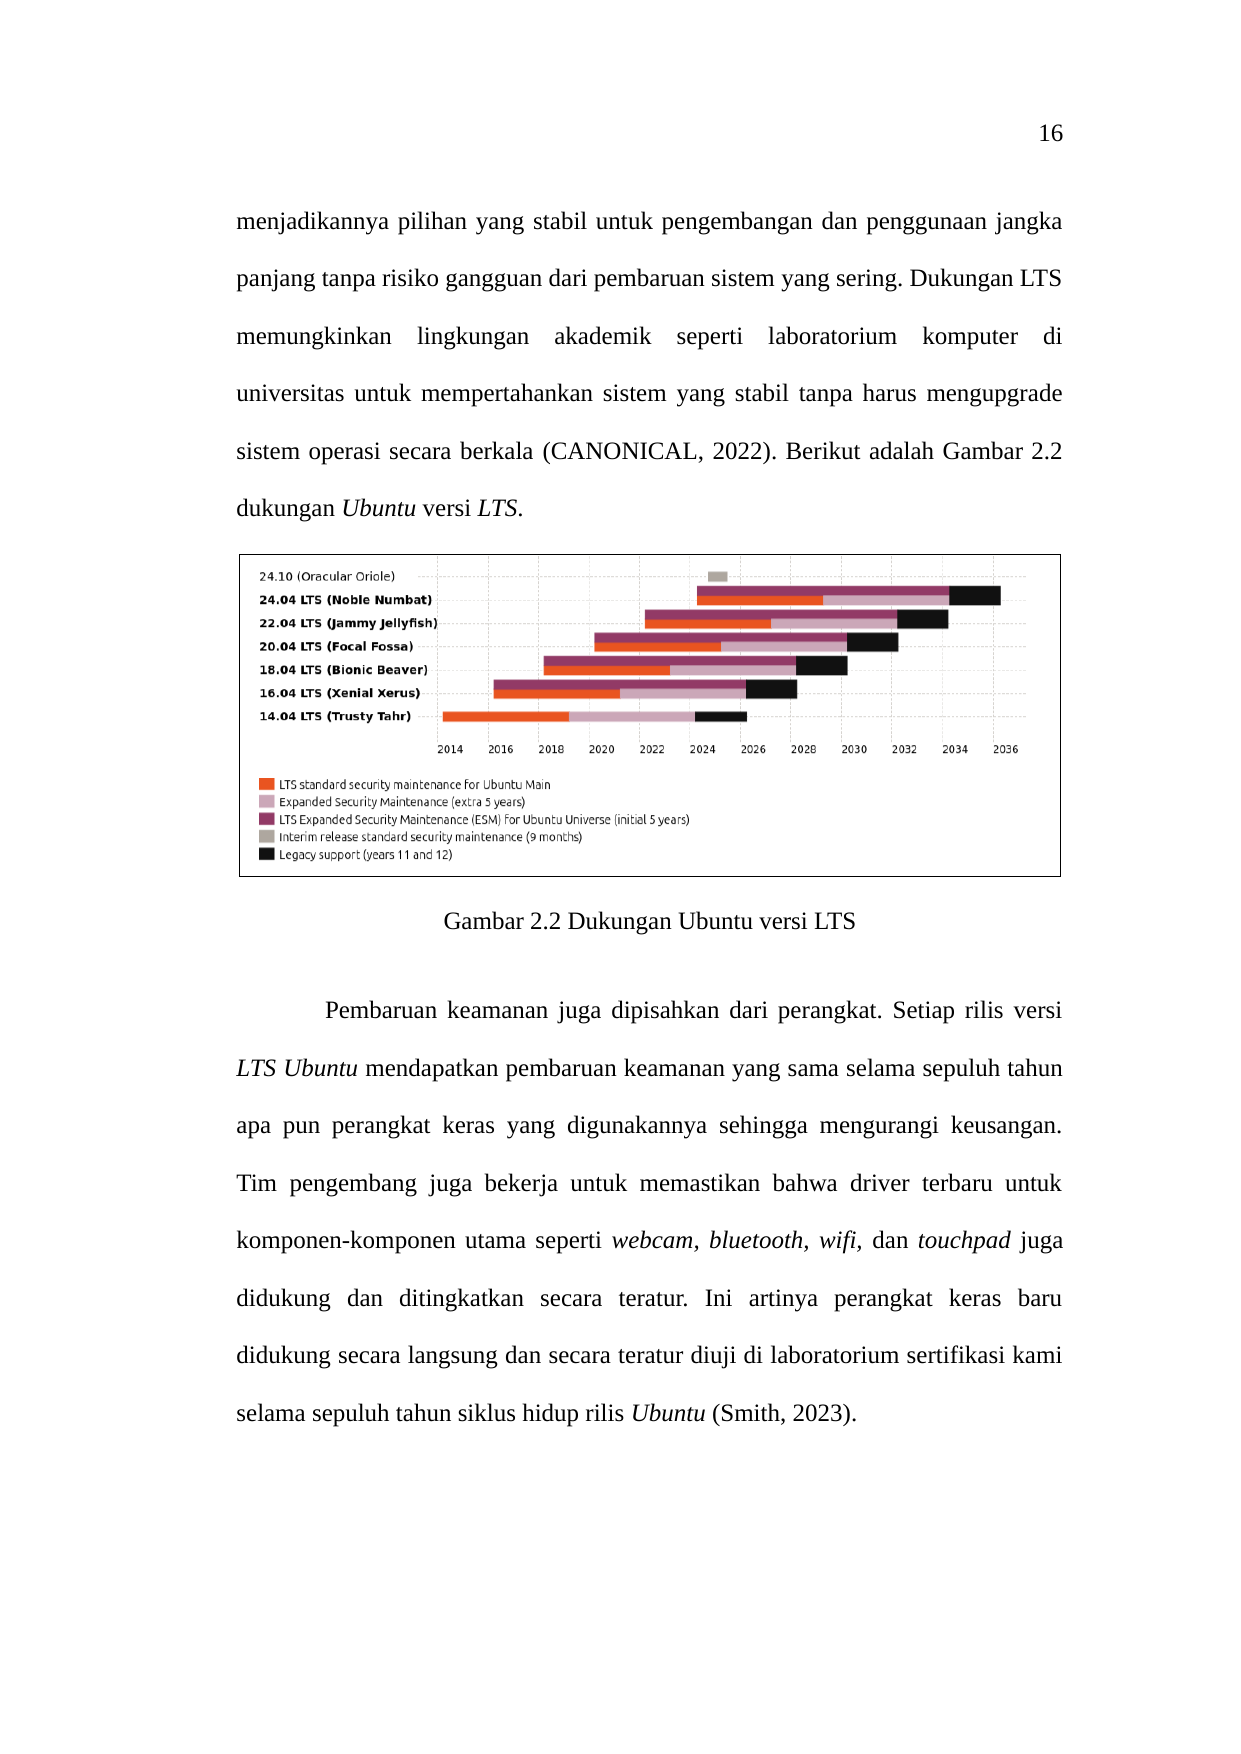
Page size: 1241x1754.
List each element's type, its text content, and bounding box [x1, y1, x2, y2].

text Gambar 2.2 Dukungan Ubuntu versi LTS [239, 877, 1060, 935]
picture [242, 556, 1058, 874]
text menjadikannya pilihan yang stabil untuk pengembangan dan penggunaan jangka panjang tanpa risiko gangguan dari pembaruan sistem yang sering. Dukungan LTS memungkinkan lingkungan akademik seperti laboratorium komputer di universitas untuk mempertahankan sistem yang stabil tanpa harus mengupgrade sistem operasi secara berkala (CANONICAL, 2022)⁠. Berikut adalah Gambar 2.2 dukungan Ubuntu versi LTS. [236, 206, 1063, 522]
text Pembaruan keamanan juga dipisahkan dari perangkat. Setiap rilis versi LTS Ubuntu mendapatkan pembaruan keamanan yang sama selama sepuluh tahun apa pun perangkat keras yang digunakannya sehingga mengurangi keusangan. Tim pengembang juga bekerja untuk memastikan bahwa driver terbaru untuk komponen-komponen utama seperti webcam, bluetooth, wifi, dan touchpad juga didukung dan ditingkatkan secara teratur. Ini artinya perangkat keras baru didukung secara langsung dan secara teratur diuji di laboratorium sertifikasi kami selama sepuluh tahun siklus hidup rilis Ubuntu (Smith, 2023)⁠. [236, 551, 1063, 1427]
